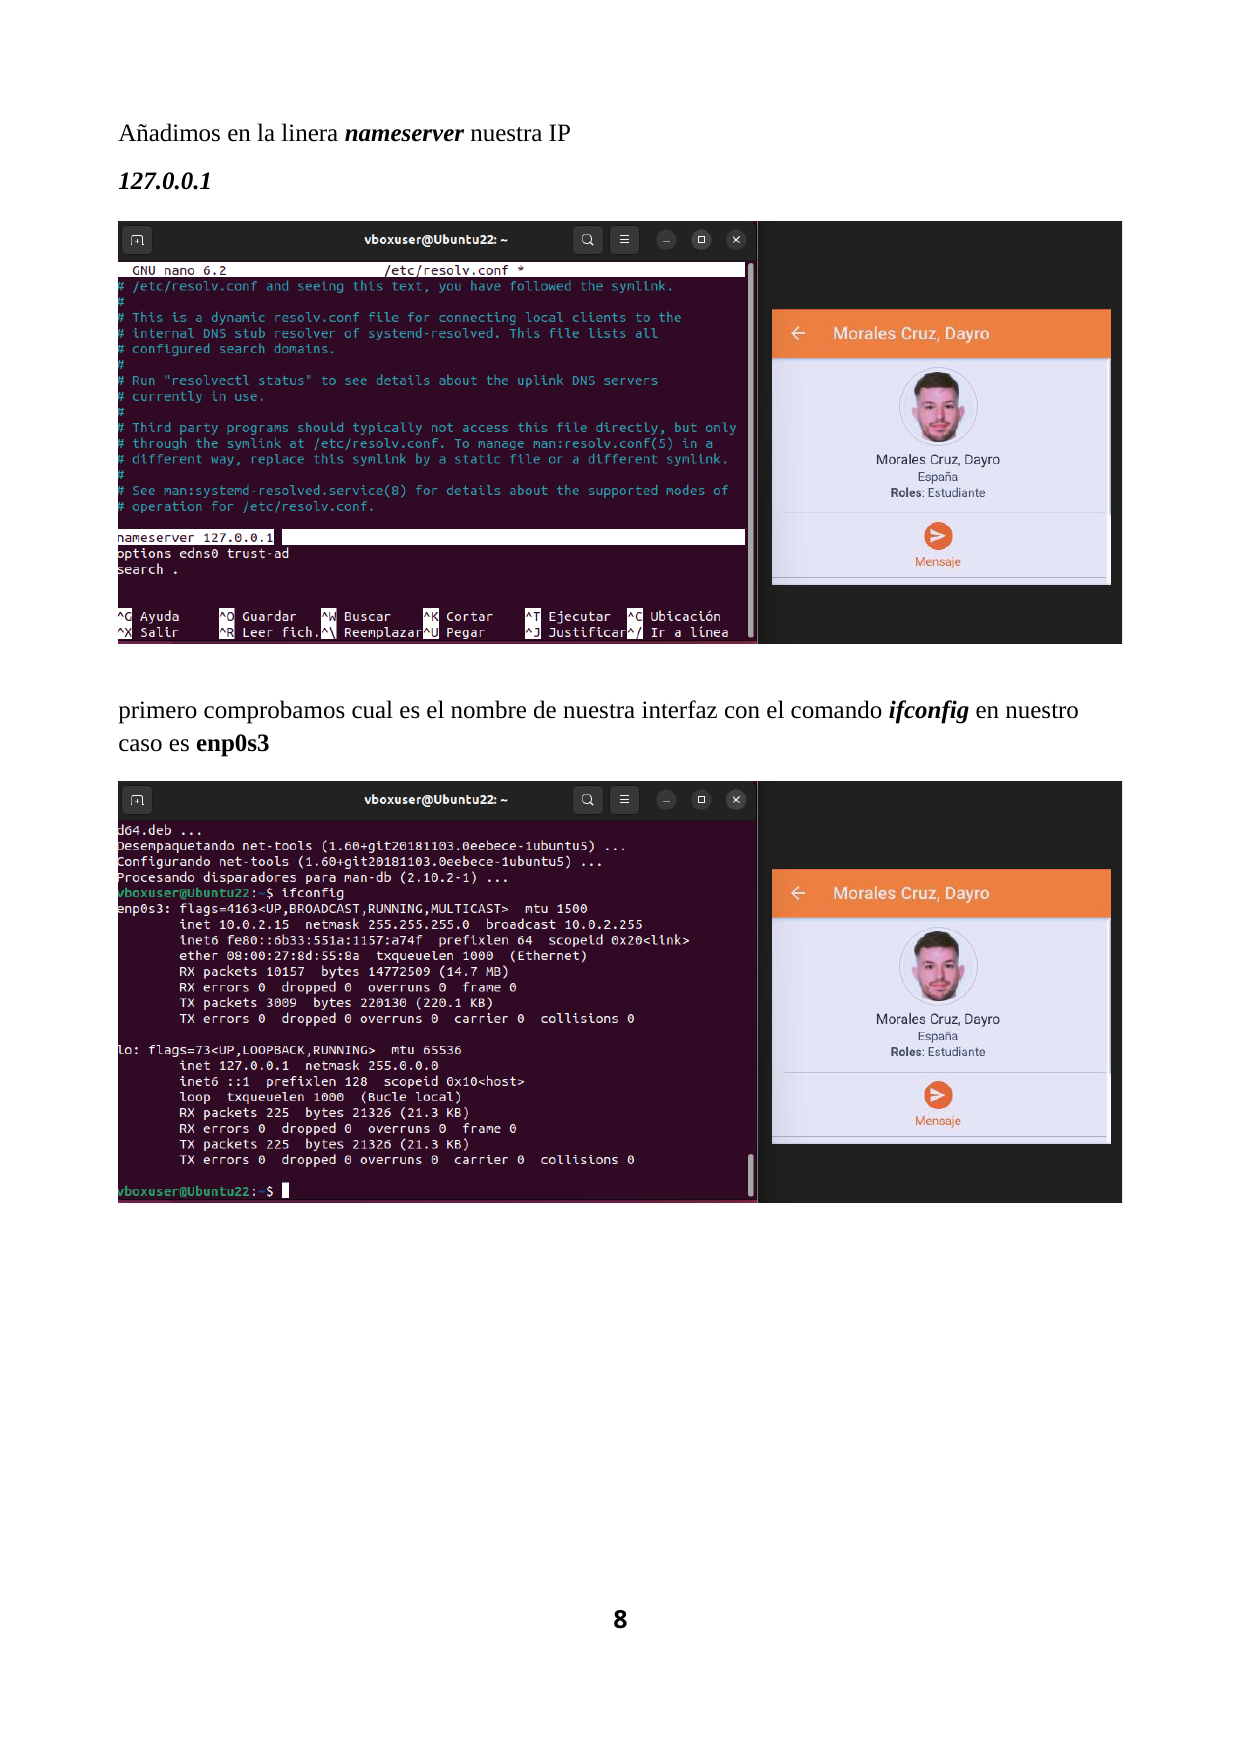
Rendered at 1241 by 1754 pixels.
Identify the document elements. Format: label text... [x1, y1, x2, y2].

text 127.0.0.1 [118, 166, 1122, 194]
picture [118, 221, 1123, 644]
text Añadimos en la linera nameserver nuestra IP [118, 118, 1122, 147]
text primero comprobamos cual es el nombre de nuestra interfaz con el comando ifconfig en nuestro caso es enp0s3 [118, 695, 1122, 757]
picture [118, 781, 1123, 1203]
